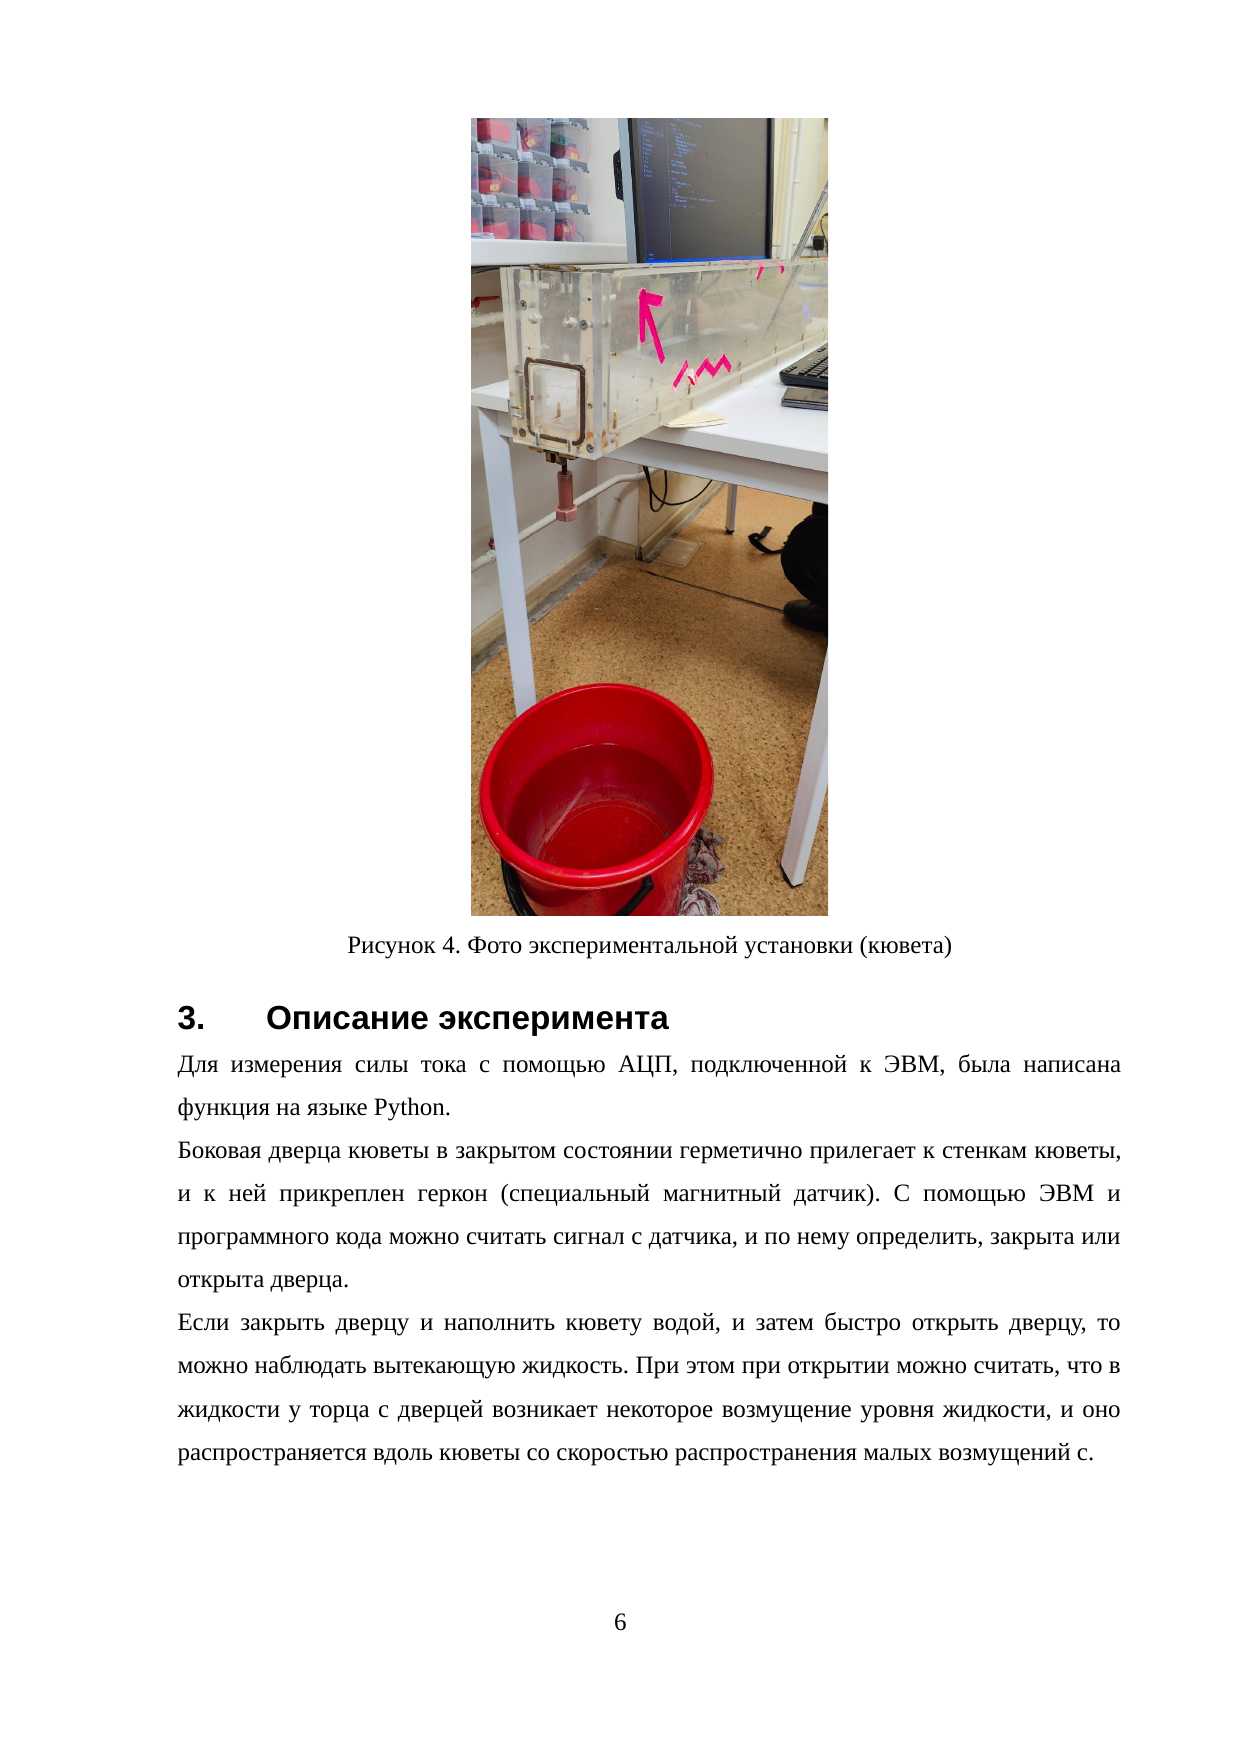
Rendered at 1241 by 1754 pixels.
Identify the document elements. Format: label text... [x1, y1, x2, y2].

subtitle Описание эксперимента [177, 998, 1093, 1036]
text Рисунок 4. Фото экспериментальной установки (кювета) [177, 118, 1122, 958]
text Боковая дверца кюветы в закрытом состоянии герметично прилегает к стенкам кюветы, и к ней прикреплен геркон (специальный магнитный датчик). С помощью ЭВМ и программного кода можно считать сигнал с датчика, и по нему определить, закрыта или открыта дверца. [177, 1135, 1122, 1293]
text Если закрыть дверцу и наполнить кювету водой, и затем быстро открыть дверцу, то можно наблюдать вытекающую жидкость. При этом при открытии можно считать, что в жидкости у торца с дверцей возникает некоторое возмущение уровня жидкости, и оно распространяется вдоль кюветы со скоростью распространения малых возмущений c. [177, 1307, 1122, 1466]
text Для измерения силы тока с помощью АЦП, подключенной к ЭВМ, была написана функция на языке Python. [177, 1049, 1122, 1121]
picture [471, 118, 829, 916]
